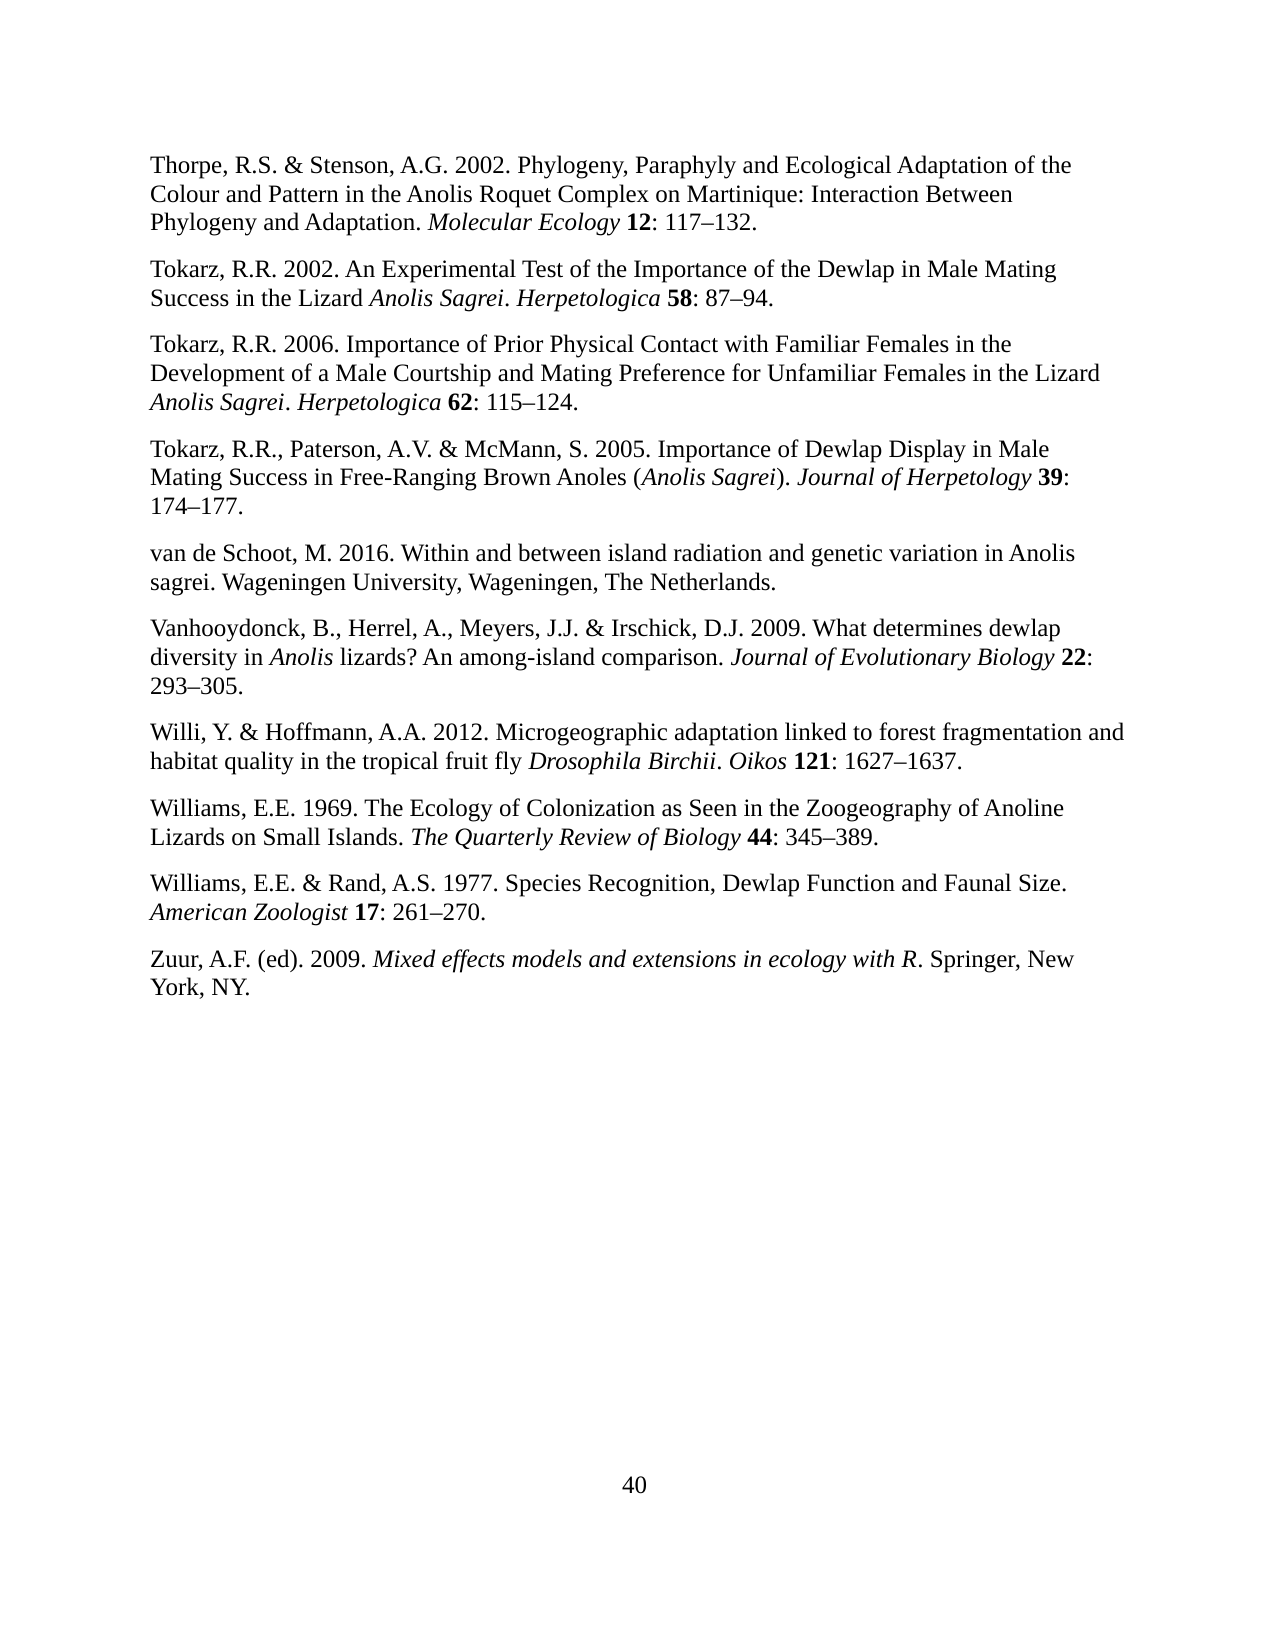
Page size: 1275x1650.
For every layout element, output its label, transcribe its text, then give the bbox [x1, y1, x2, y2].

text Tokarz, R.R. 2006. Importance of Prior Physical Contact with Familiar Females in the Development of a Male Courtship and Mating Preference for Unfamiliar Females in the Lizard Anolis Sagrei. Herpetologica 62: 115–124. [150, 329, 1125, 416]
text van de Schoot, M. 2016. Within and between island radiation and genetic variation in Anolis sagrei. Wageningen University, Wageningen, The Netherlands. [150, 538, 1125, 595]
text Willi, Y. & Hoffmann, A.A. 2012. Microgeographic adaptation linked to forest fragmentation and habitat quality in the tropical fruit fly Drosophila Birchii. Oikos 121: 1627–1637. [150, 717, 1125, 775]
text Tokarz, R.R. 2002. An Experimental Test of the Importance of the Dewlap in Male Mating Success in the Lizard Anolis Sagrei. Herpetologica 58: 87–94. [150, 254, 1125, 312]
text Williams, E.E. & Rand, A.S. 1977. Species Recognition, Dewlap Function and Faunal Size. American Zoologist 17: 261–270. [150, 868, 1125, 926]
text Zuur, A.F. (ed). 2009. Mixed effects models and extensions in ecology with R. Springer, New York, NY. [150, 944, 1125, 1001]
text Tokarz, R.R., Paterson, A.V. & McMann, S. 2005. Importance of Dewlap Display in Male Mating Success in Free-Ranging Brown Anoles (Anolis Sagrei). Journal of Herpetology 39: 174–177. [150, 434, 1125, 520]
text Vanhooydonck, B., Herrel, A., Meyers, J.J. & Irschick, D.J. 2009. What determines dewlap diversity in Anolis lizards? An among-island comparison. Journal of Evolutionary Biology 22: 293–305. [150, 613, 1125, 699]
text Thorpe, R.S. & Stenson, A.G. 2002. Phylogeny, Paraphyly and Ecological Adaptation of the Colour and Pattern in the Anolis Roquet Complex on Martinique: Interaction Between Phylogeny and Adaptation. Molecular Ecology 12: 117–132. [150, 150, 1125, 236]
text Williams, E.E. 1969. The Ecology of Colonization as Seen in the Zoogeography of Anoline Lizards on Small Islands. The Quarterly Review of Biology 44: 345–389. [150, 793, 1125, 850]
